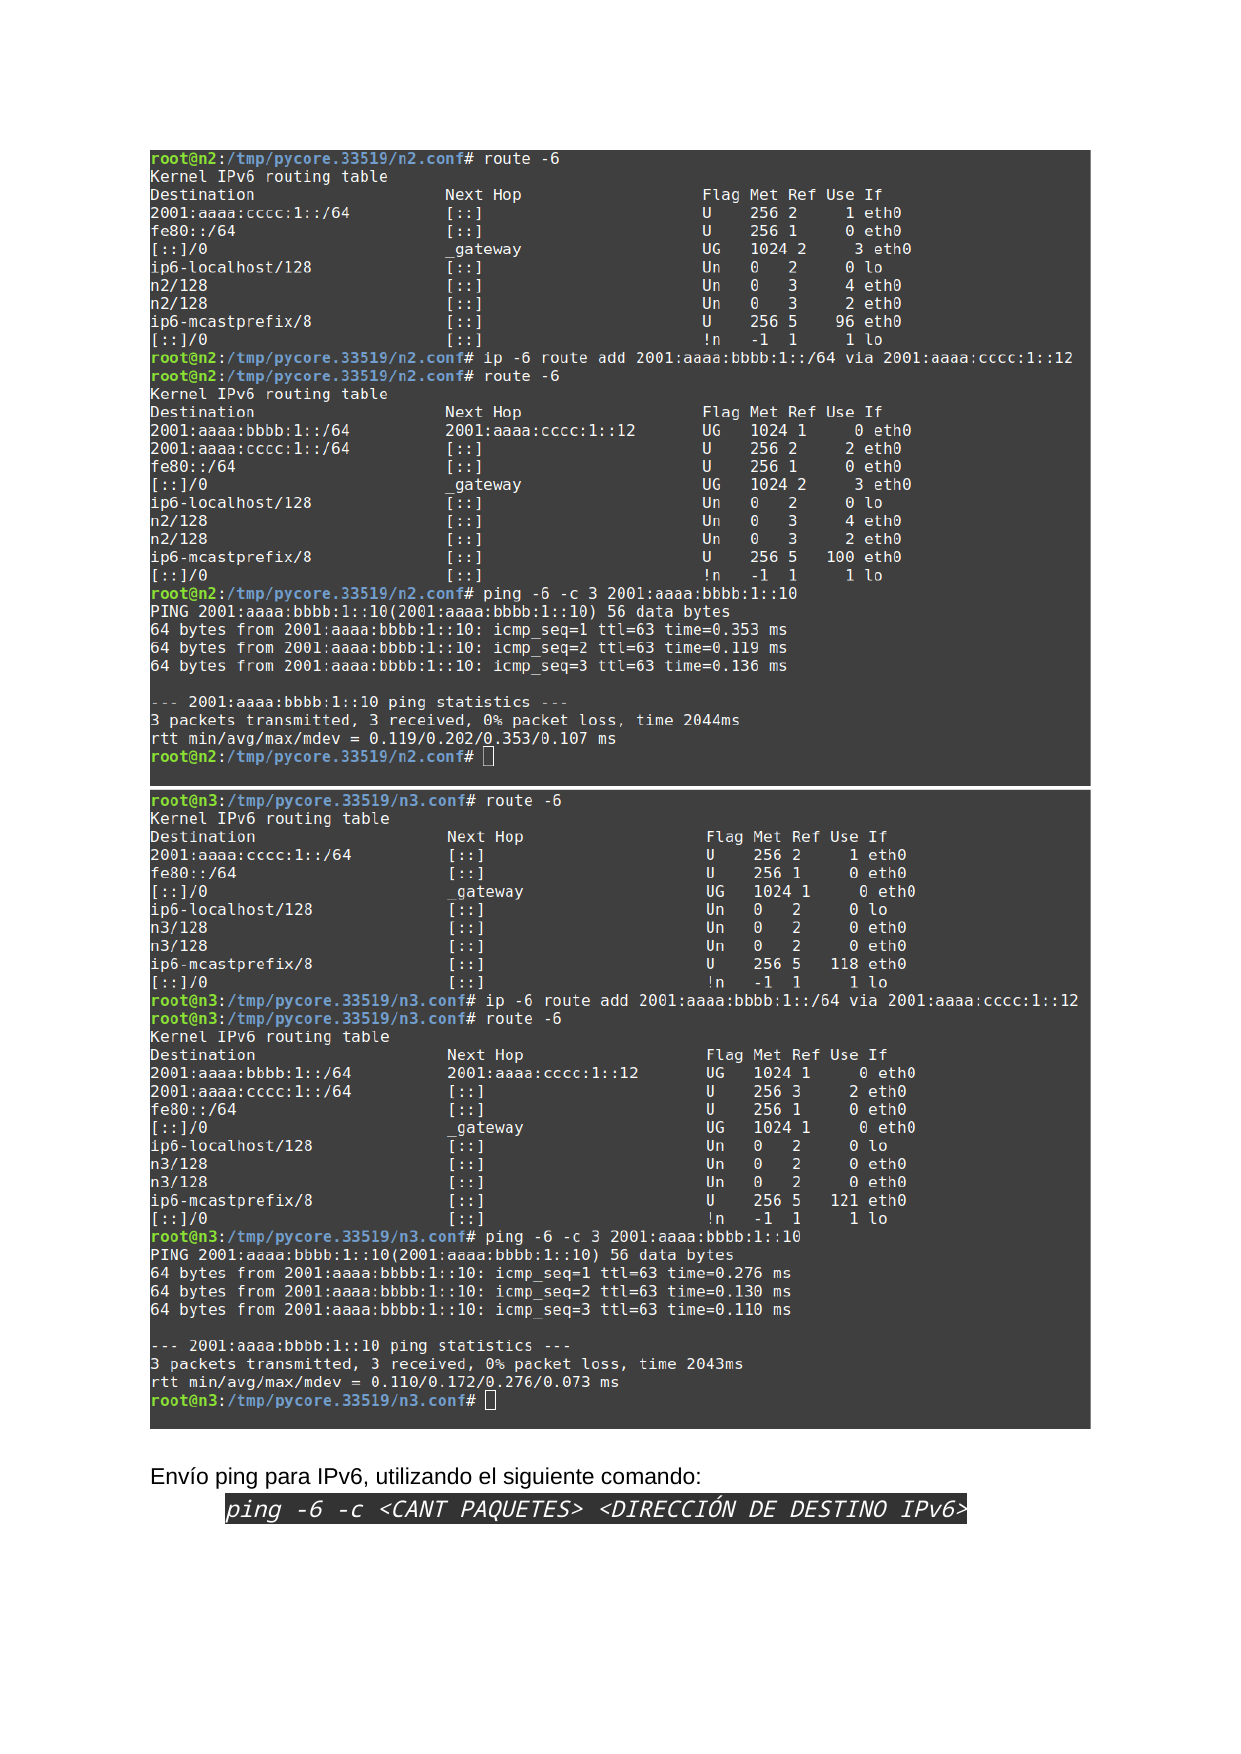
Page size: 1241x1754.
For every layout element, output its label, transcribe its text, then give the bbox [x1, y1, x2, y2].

picture [150, 789, 1091, 1429]
text Envío ping para IPv6, utilizando el siguiente comando: [150, 1463, 1090, 1489]
picture [150, 150, 1091, 786]
text ping -6 -c <CANT PAQUETES> <DIRECCIÓN DE DESTINO IPv6> [150, 1493, 1090, 1524]
